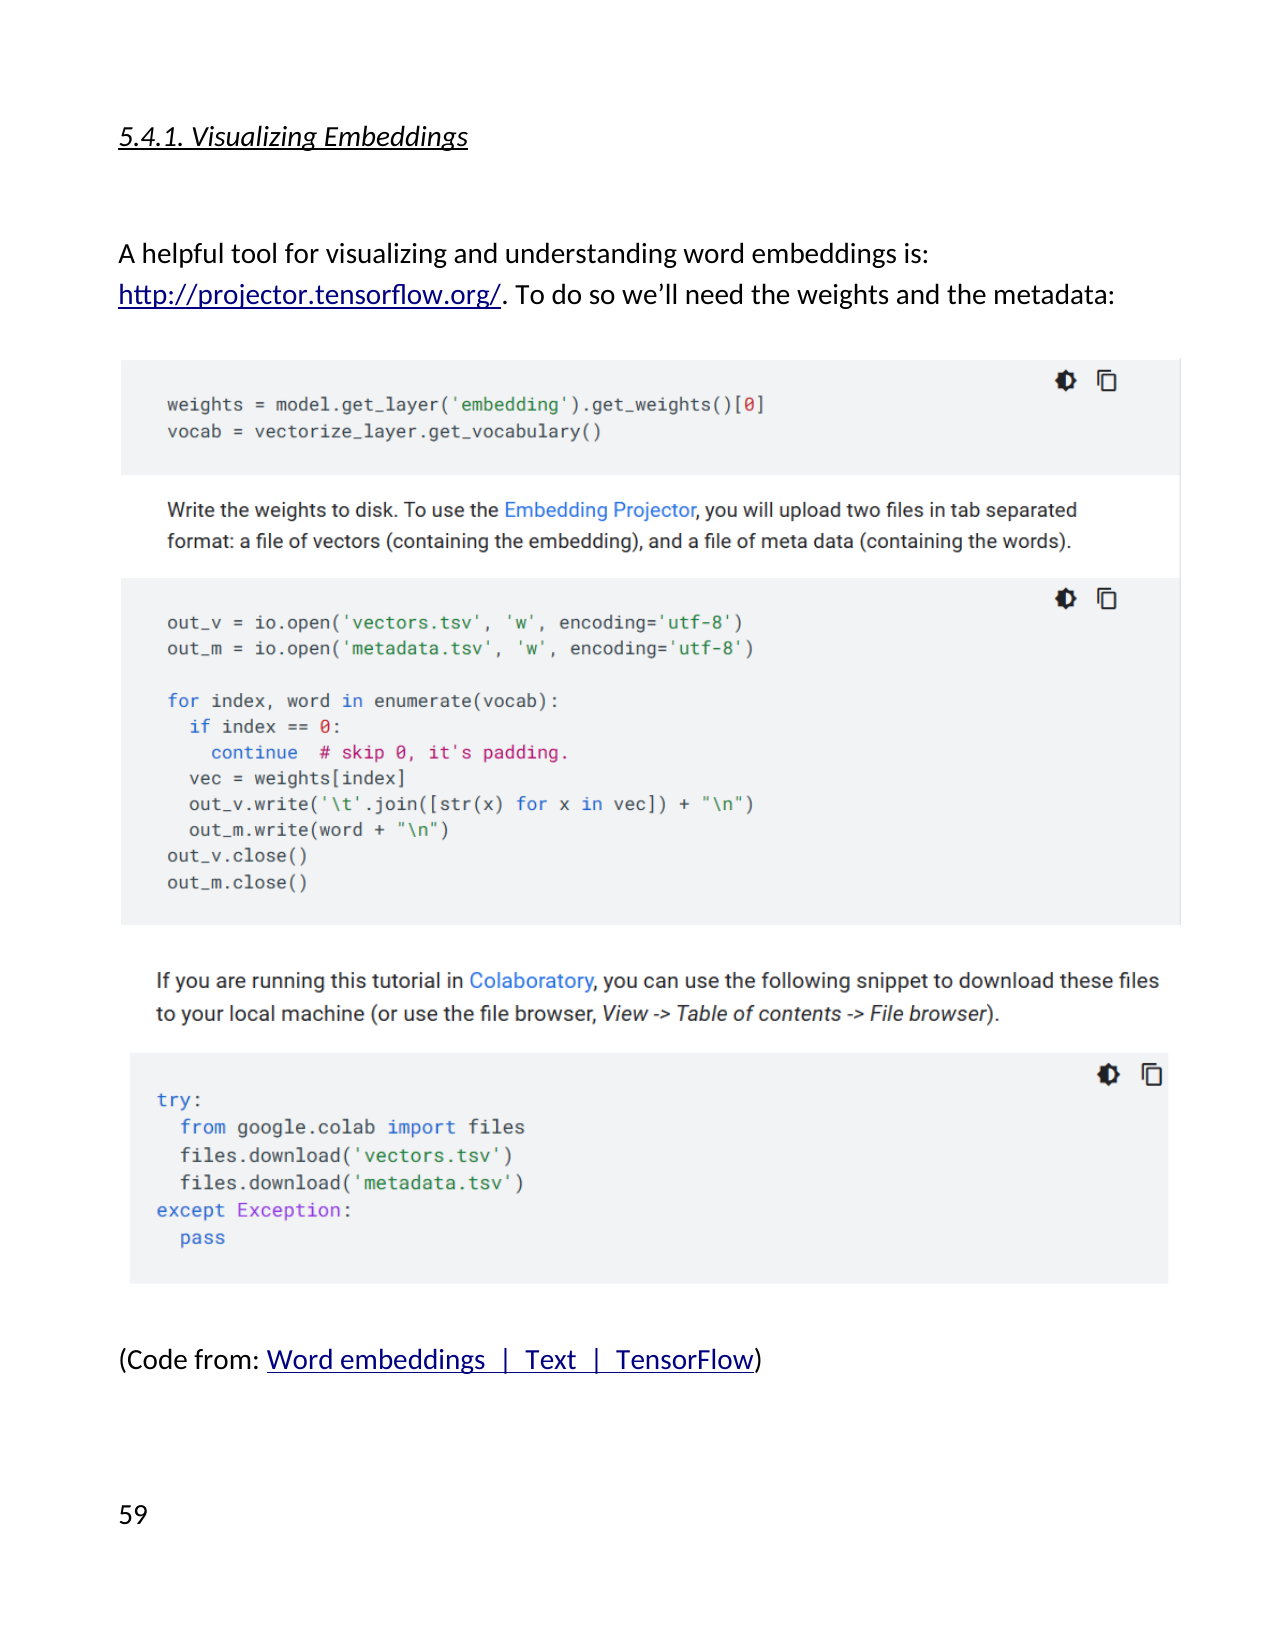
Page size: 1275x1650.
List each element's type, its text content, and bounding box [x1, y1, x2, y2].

picture [121, 358, 1184, 925]
text (Code from: Word embeddings | Text | TensorFlow) [118, 1341, 1157, 1377]
subtitle 5.4.1. Visualizing Embeddings [118, 118, 1157, 154]
text A helpful tool for visualizing and understanding word embeddings is: http://projector.tensorflow.org/. To do so we’ll need the weights and the metadata: [118, 235, 1157, 312]
picture [129, 963, 1169, 1286]
